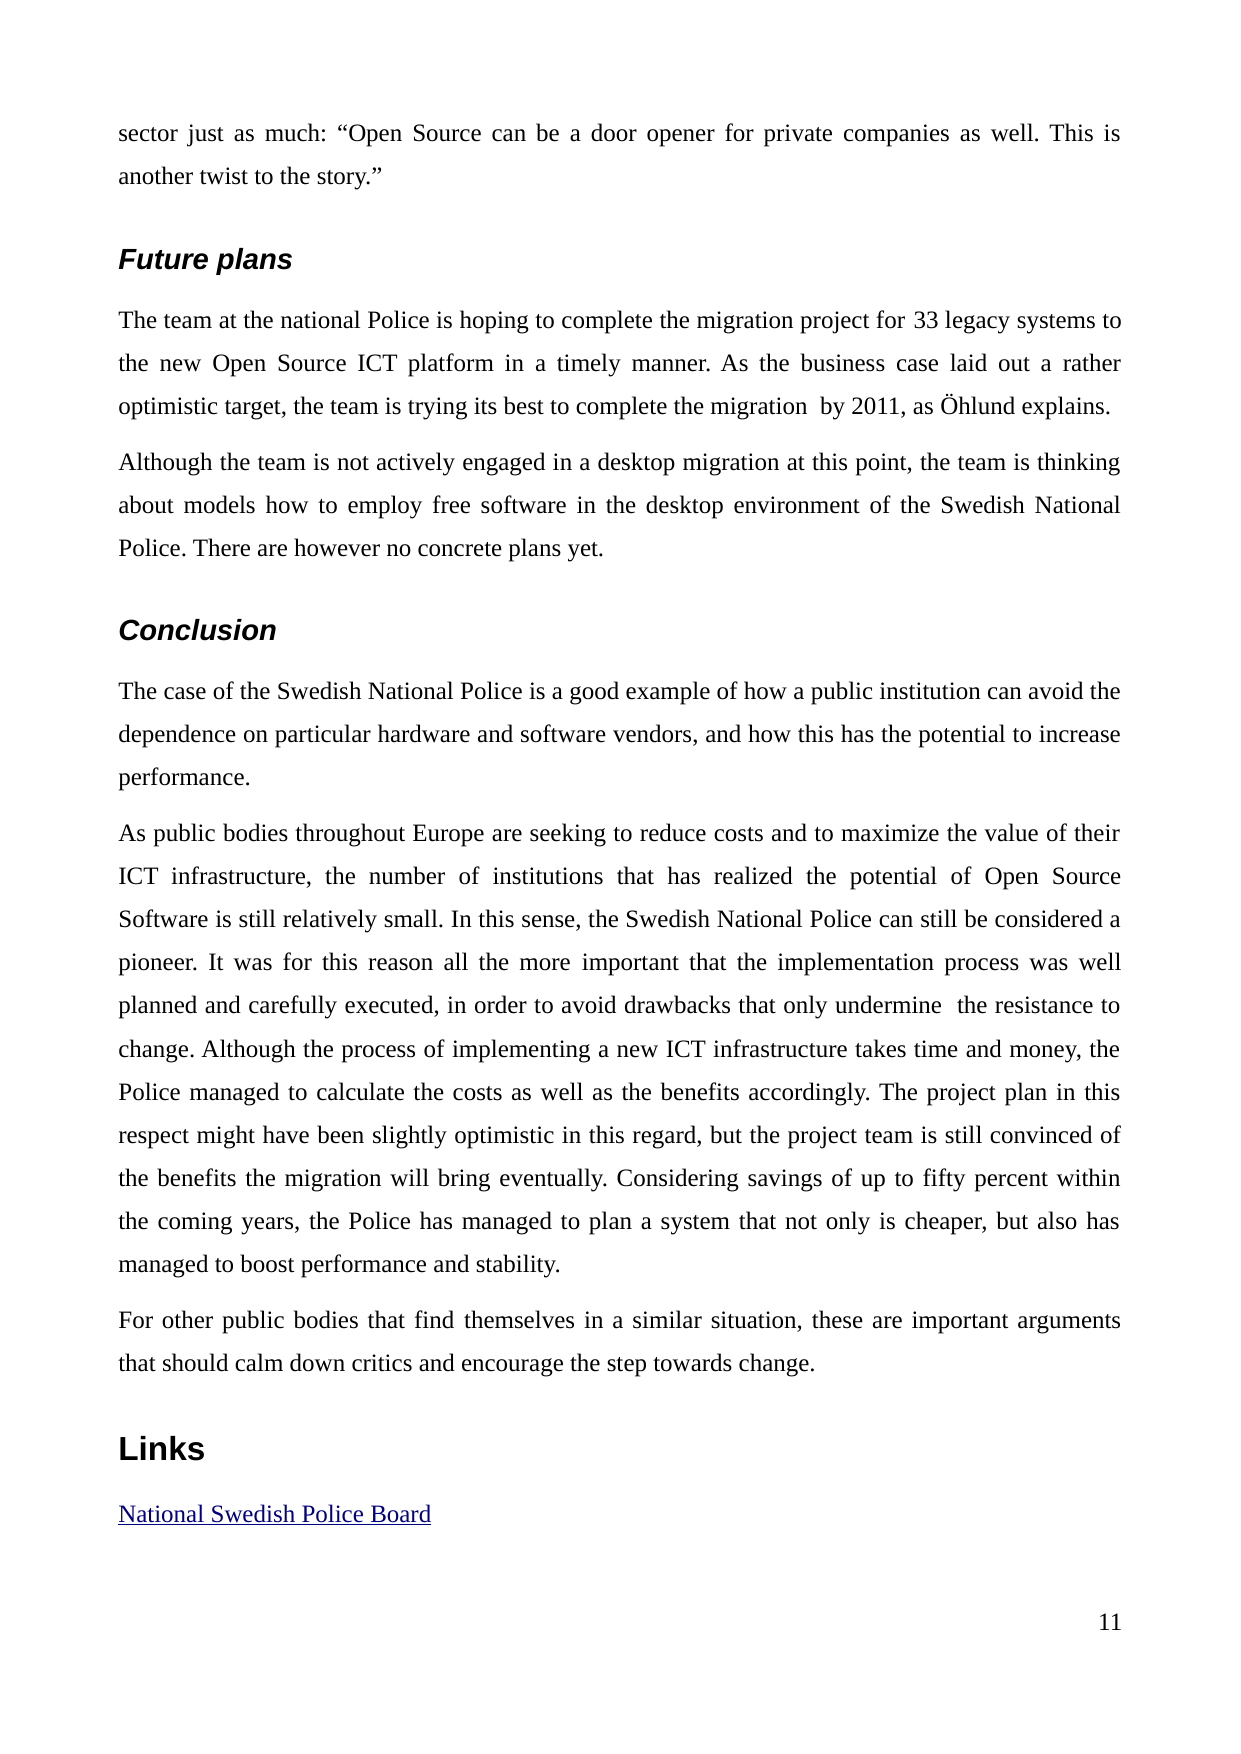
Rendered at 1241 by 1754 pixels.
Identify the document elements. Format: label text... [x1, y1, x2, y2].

text sector just as much: “Open Source can be a door opener for private companies as well. This is another twist to the story.” [118, 118, 1122, 190]
subtitle Links [118, 1429, 1122, 1467]
text Although the team is not actively engaged in a desktop migration at this point, the team is thinking about models how to employ free software in the desktop environment of the Swedish National Police. There are however no concrete plans yet. [118, 447, 1122, 562]
text For other public bodies that find themselves in a similar situation, these are important arguments that should calm down critics and encourage the step towards change. [118, 1305, 1122, 1377]
subtitle Conclusion [118, 613, 1122, 647]
text The team at the national Police is hoping to complete the migration project for 33 legacy systems to the new Open Source ICT platform in a timely manner. As the business case laid out a rather optimistic target, the team is trying its best to complete the migration by 2011, as Öhlund explains. [118, 305, 1122, 420]
text The case of the Swedish National Police is a good example of how a public institution can avoid the dependence on particular hardware and software vendors, and how this has the potential to increase performance. [118, 676, 1122, 791]
text National Swedish Police Board [118, 1499, 1122, 1528]
text As public bodies throughout Europe are seeking to reduce costs and to maximize the value of their ICT infrastructure, the number of institutions that has realized the potential of Open Source Software is still relatively small. In this sense, the Swedish National Police can still be considered a pioneer. It was for this reason all the more important that the implementation process was well planned and carefully executed, in order to avoid drawbacks that only undermine the resistance to change. Although the process of implementing a new ICT infrastructure takes time and money, the Police managed to calculate the costs as well as the benefits accordingly. The project plan in this respect might have been slightly optimistic in this regard, but the project team is still convinced of the benefits the migration will bring eventually. Considering savings of up to fifty percent within the coming years, the Police has managed to plan a system that not only is cheaper, but also has managed to boost performance and stability. [118, 818, 1122, 1278]
subtitle Future plans [118, 242, 1122, 275]
